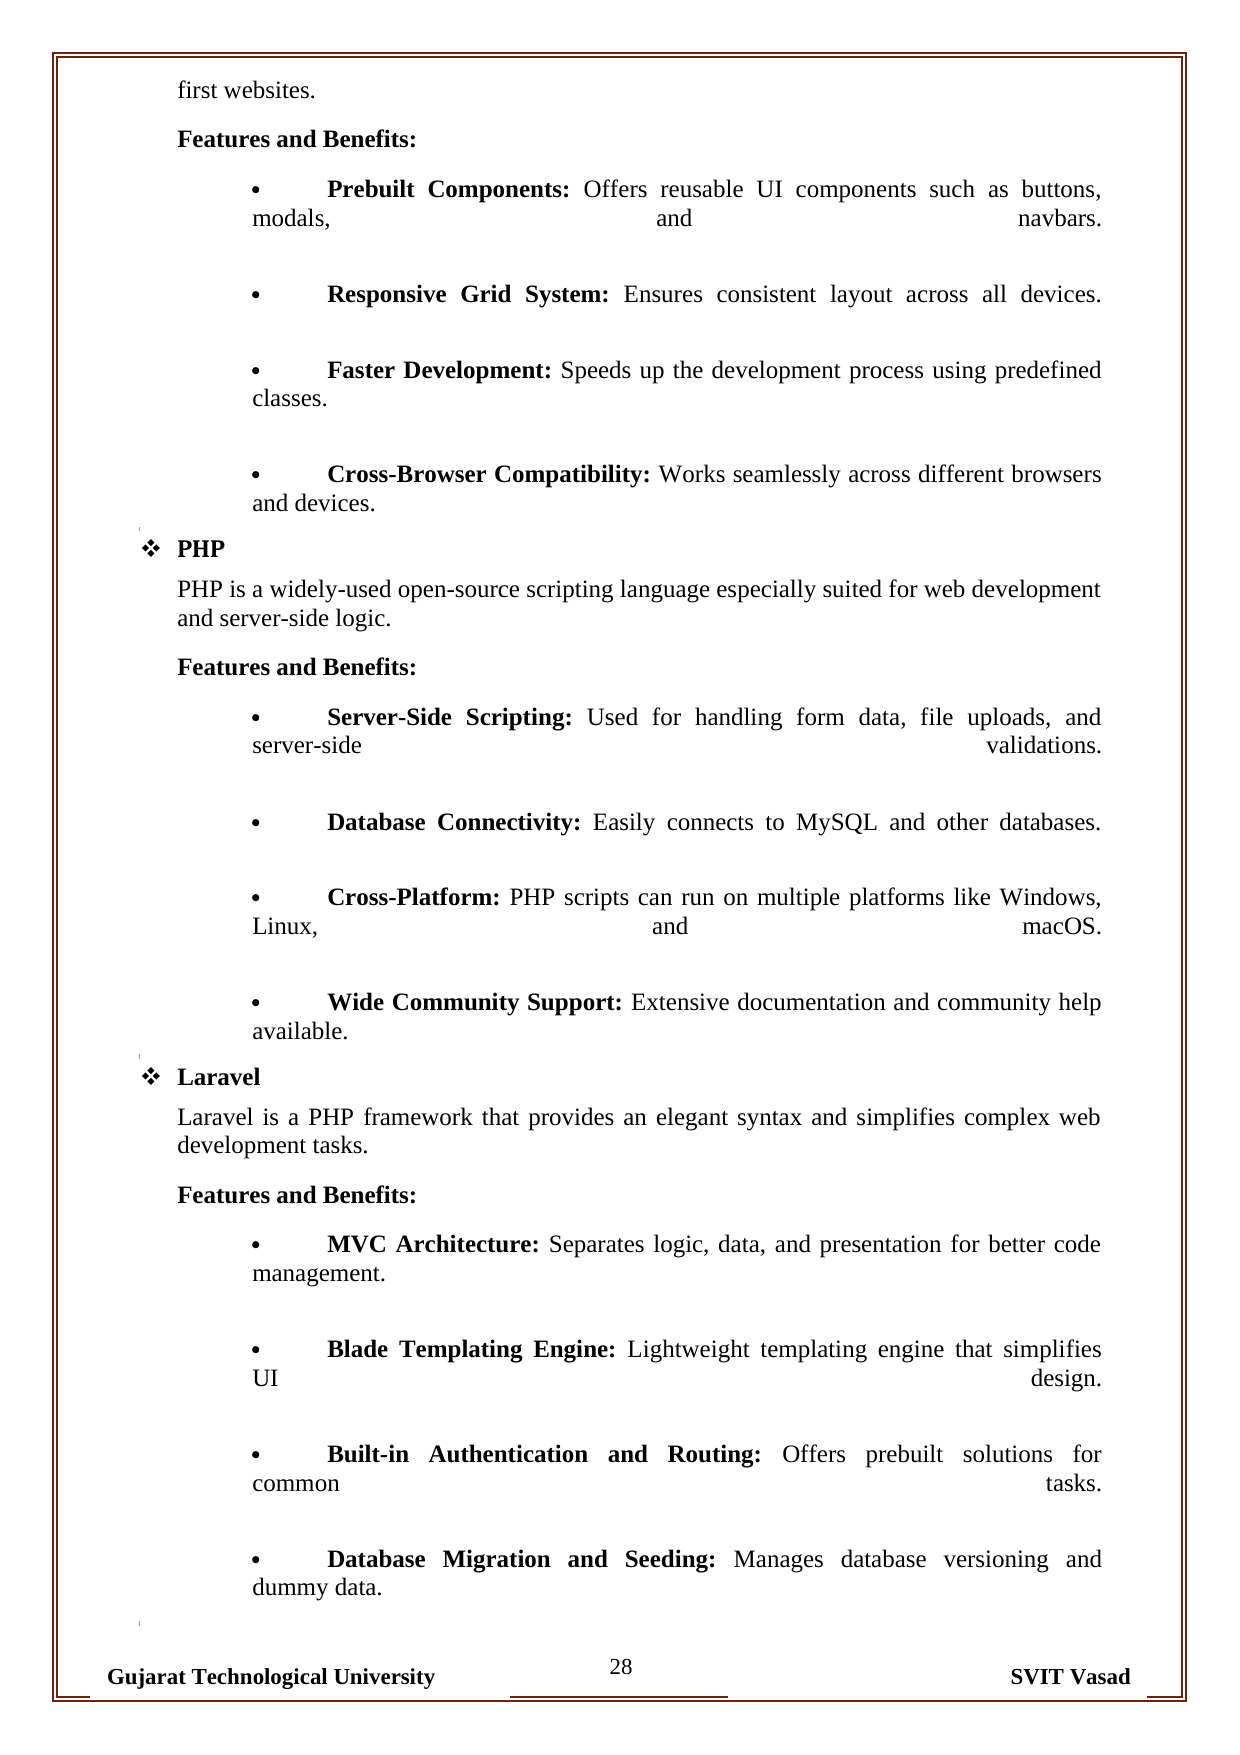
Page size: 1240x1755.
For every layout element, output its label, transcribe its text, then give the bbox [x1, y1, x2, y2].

list Blade Templating Engine: Lightweight templating engine that simplifies UI design. [252, 1334, 1102, 1418]
list Built-in Authentication and Routing: Offers prebuilt solutions for common tasks. [252, 1439, 1102, 1523]
text Features and Benefits: [177, 1180, 1102, 1209]
list Responsive Grid System: Ensures consistent layout across all devices. [252, 279, 1102, 334]
subtitle Laravel [139, 1062, 1102, 1091]
text Features and Benefits: [177, 652, 1102, 681]
list Faster Development: Speeds up the development process using predefined classes. [252, 355, 1102, 439]
list Cross-Platform: PHP scripts can run on multiple platforms like Windows, Linux, and macOS. [252, 882, 1102, 966]
list Wide Community Support: Extensive documentation and community help available. [252, 987, 1102, 1045]
list Database Migration and Seeding: Manages database versioning and dummy data. [252, 1544, 1102, 1601]
list Prebuilt Components: Offers reusable UI components such as buttons, modals, and navbars. [252, 174, 1102, 258]
text Laravel is a PHP framework that provides an elegant syntax and simplifies complex web development tasks. [177, 1102, 1102, 1159]
list Server-Side Scripting: Used for handling form data, file uploads, and server-side validations. [252, 702, 1102, 786]
text Features and Benefits: [177, 124, 1102, 153]
text PHP is a widely-used open-source scripting language especially suited for web development and server-side logic. [177, 574, 1102, 631]
text first websites. [177, 75, 1102, 104]
list MVC Architecture: Separates logic, data, and presentation for better code management. [252, 1229, 1102, 1313]
list Cross-Browser Compatibility: Works seamlessly across different browsers and devices. [252, 459, 1102, 517]
subtitle PHP [139, 535, 1102, 563]
list Database Connectivity: Easily connects to MySQL and other databases. [252, 807, 1102, 862]
